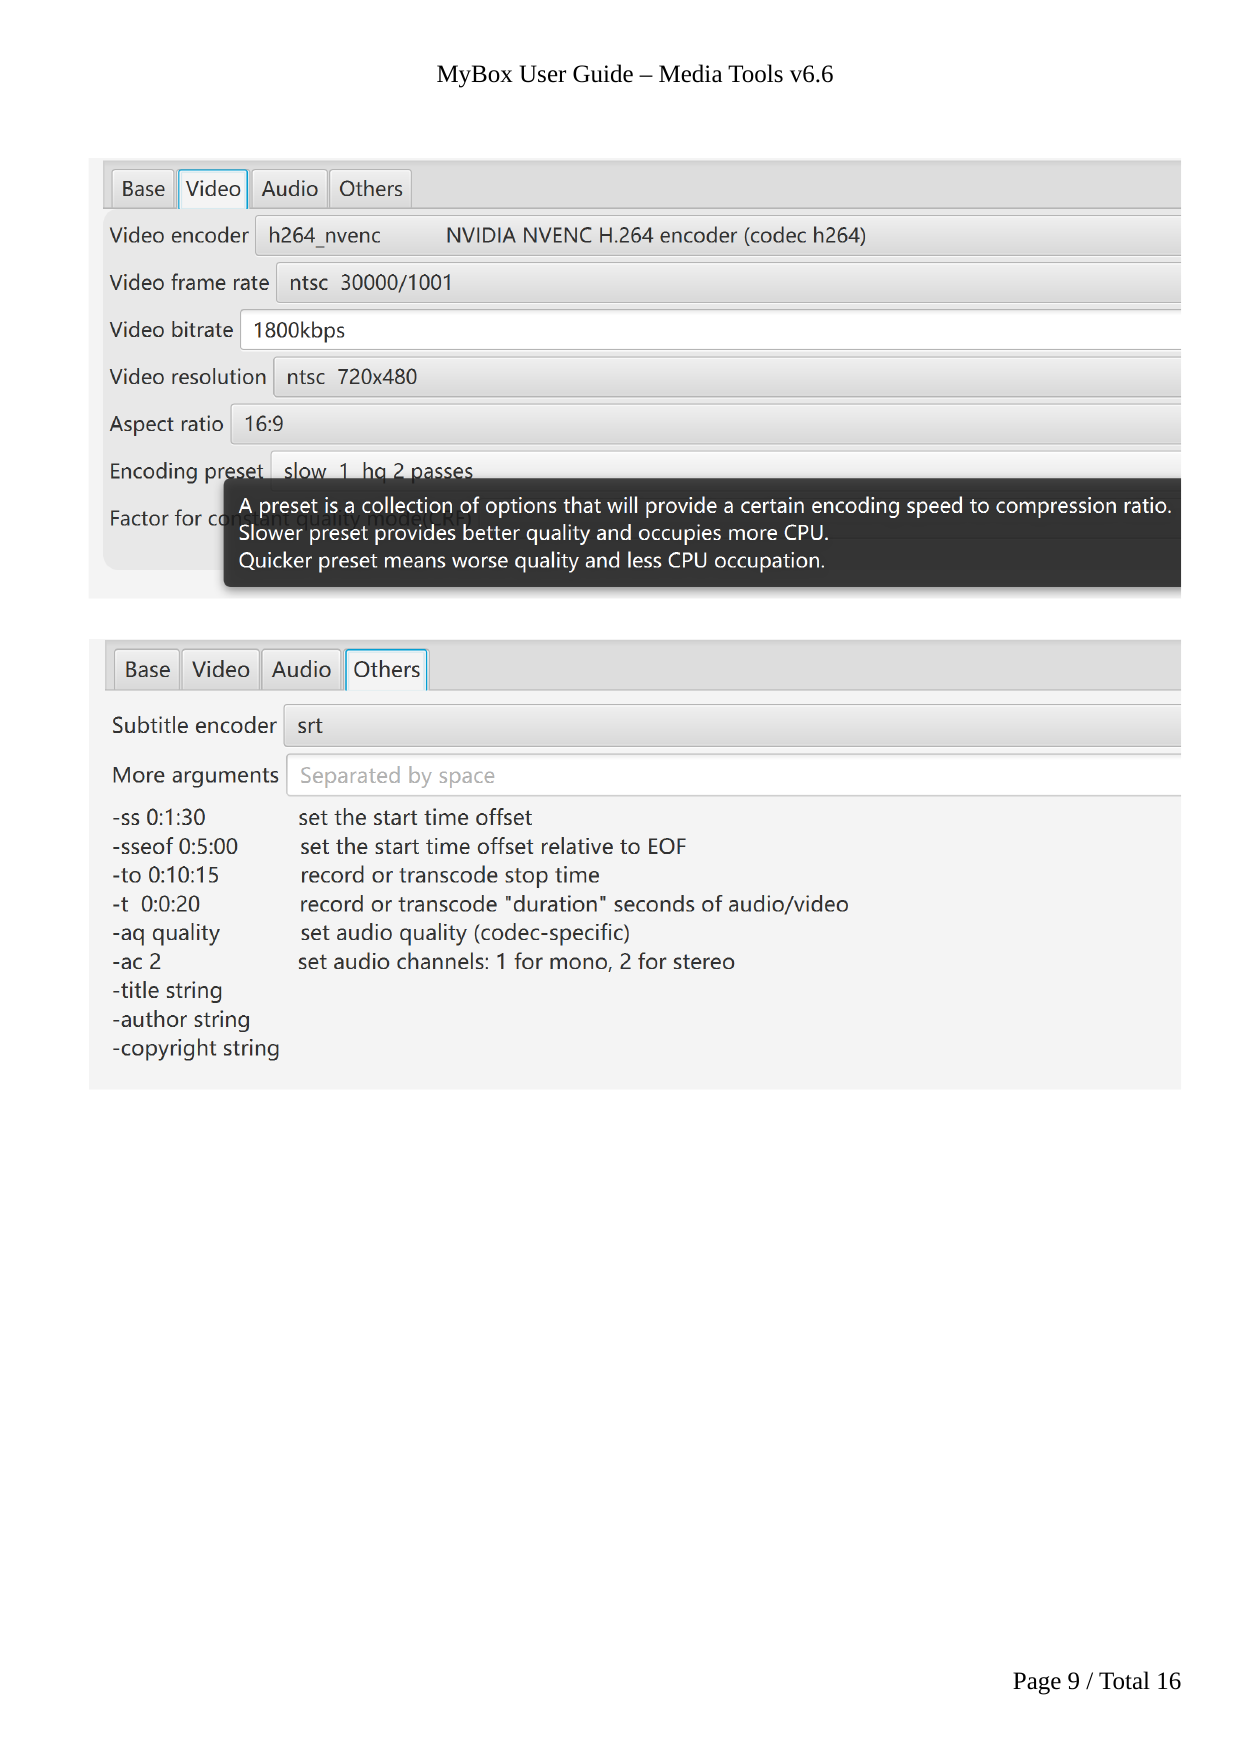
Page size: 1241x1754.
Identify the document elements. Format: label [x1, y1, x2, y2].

picture [88, 639, 1182, 1090]
picture [88, 158, 1182, 599]
